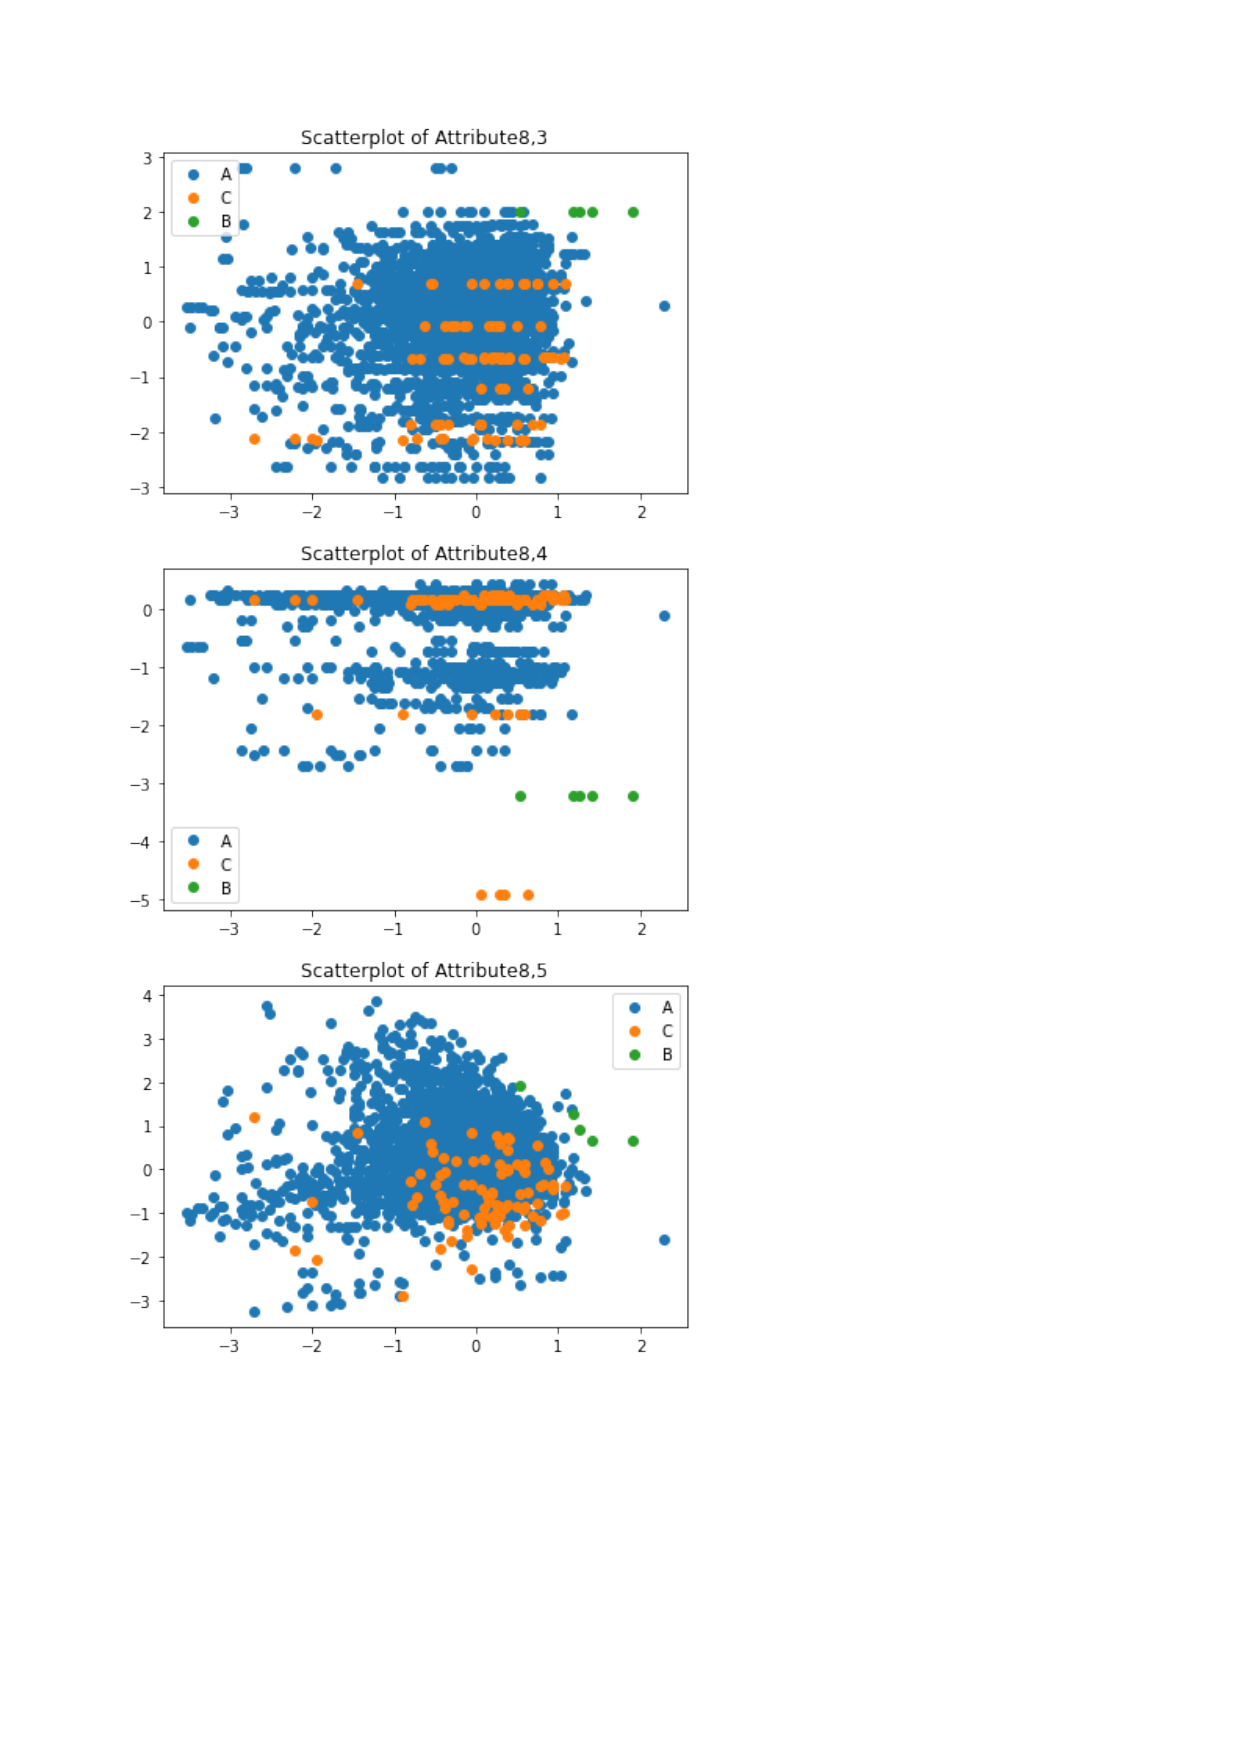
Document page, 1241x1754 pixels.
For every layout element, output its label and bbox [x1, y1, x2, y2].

picture [118, 951, 697, 1365]
picture [118, 535, 697, 948]
picture [118, 118, 697, 531]
